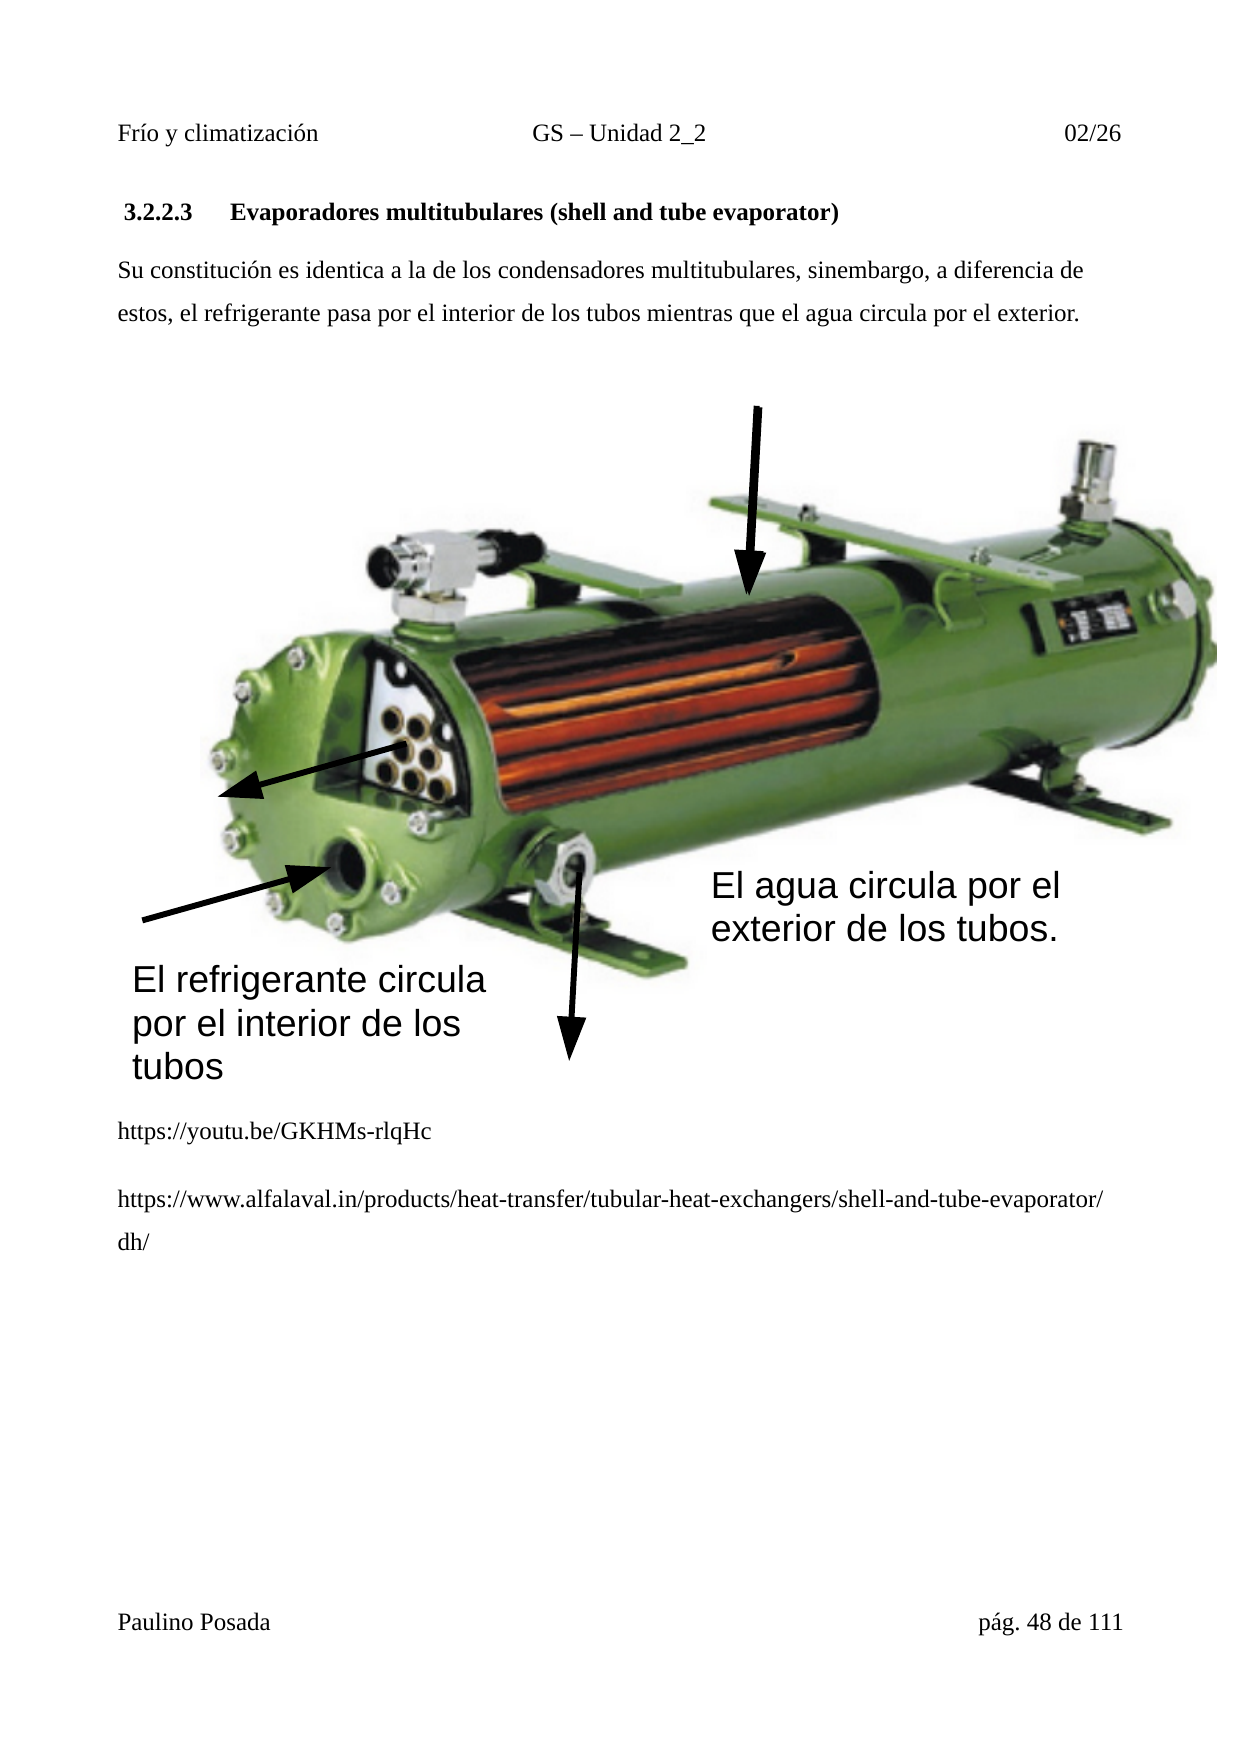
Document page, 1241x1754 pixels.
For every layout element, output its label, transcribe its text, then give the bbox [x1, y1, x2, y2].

text https://www.alfalaval.in/products/heat-transfer/tubular-heat-exchangers/shell-and-tube-evaporator/dh/ [117, 1184, 1123, 1256]
text https://youtu.be/GKHMs-rlqHc [117, 1116, 1123, 1144]
picture [200, 409, 1217, 1001]
text Su constitución es identica a la de los condensadores multitubulares, sinembargo, a diferencia de estos, el refrigerante pasa por el interior de los tubos mientras que el agua circula por el exterior. [117, 255, 1123, 327]
subtitle Evaporadores multitubulares (shell and tube evaporator) [117, 197, 1123, 226]
